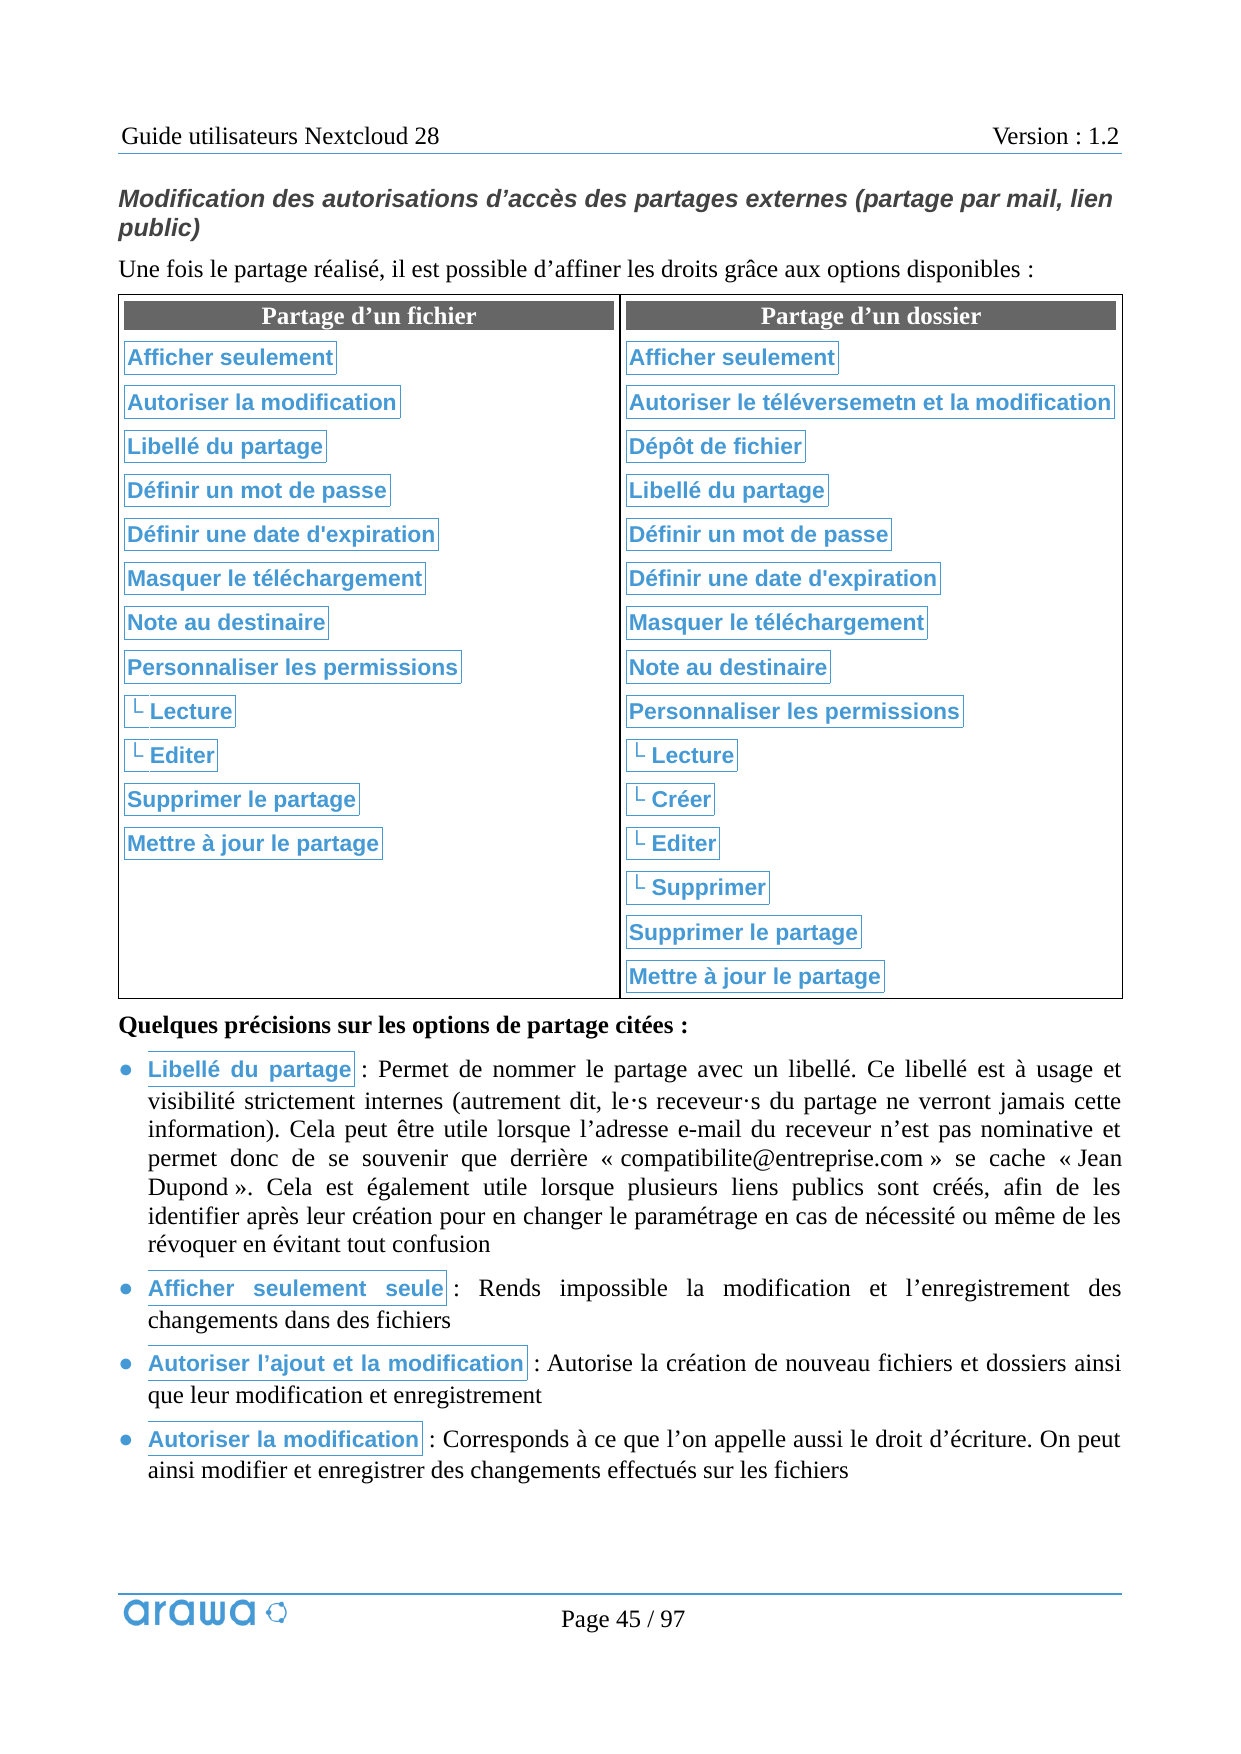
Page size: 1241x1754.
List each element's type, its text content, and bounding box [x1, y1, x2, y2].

picture [121, 1597, 290, 1628]
list Autoriser la modification : Corresponds à ce que l’on appelle aussi le droit d’écriture. On peut ainsi modifier et enregistrer des changements effectués sur les fichiers [118, 1421, 1122, 1484]
subtitle Modification des autorisations d’accès des partages externes (partage par mail, lien public) [118, 184, 1122, 241]
table_header Partage d’un dossier [621, 295, 1122, 336]
table_header Partage d’un fichier [119, 295, 619, 336]
text Quelques précisions sur les options de partage citées : [118, 1011, 1122, 1039]
table_cell Afficher seulement Autoriser la modification Libellé du partage Définir un mot de passe Définir une date d'expiration Masquer le téléchargement Note au destinaire Personnaliser les permissions └ Lecture └ Editer Supprimer le partage Mettre à jour le partage [119, 336, 619, 998]
list Libellé du partage : Permet de nommer le partage avec un libellé. Ce libellé est à usage et visibilité strictement internes (autrement dit, le⋅s receveur·s du partage ne verront jamais cette information). Cela peut être utile lorsque l’adresse e-mail du receveur n’est pas nominative et permet donc de se souvenir que derrière « compatibilite@entreprise.com » se cache « Jean Dupond ». Cela est également utile lorsque plusieurs liens publics sont créés, afin de les identifier après leur création pour en changer le paramétrage en cas de nécessité ou même de les révoquer en évitant tout confusion [118, 1051, 1122, 1258]
list Afficher seulement seule : Rends impossible la modification et l’enregistrement des changements dans des fichiers [118, 1270, 1122, 1334]
list Autoriser l’ajout et la modification : Autorise la création de nouveau fichiers et dossiers ainsi que leur modification et enregistrement [118, 1345, 1122, 1409]
table_cell Afficher seulement Autoriser le téléversemetn et la modification Dépôt de fichier Libellé du partage Définir un mot de passe Définir une date d'expiration Masquer le téléchargement Note au destinaire Personnaliser les permissions └ Lecture └ Créer └ Editer └ Supprimer Supprimer le partage Mettre à jour le partage [621, 336, 1122, 998]
text Une fois le partage réalisé, il est possible d’affiner les droits grâce aux options disponibles : [118, 254, 1122, 282]
